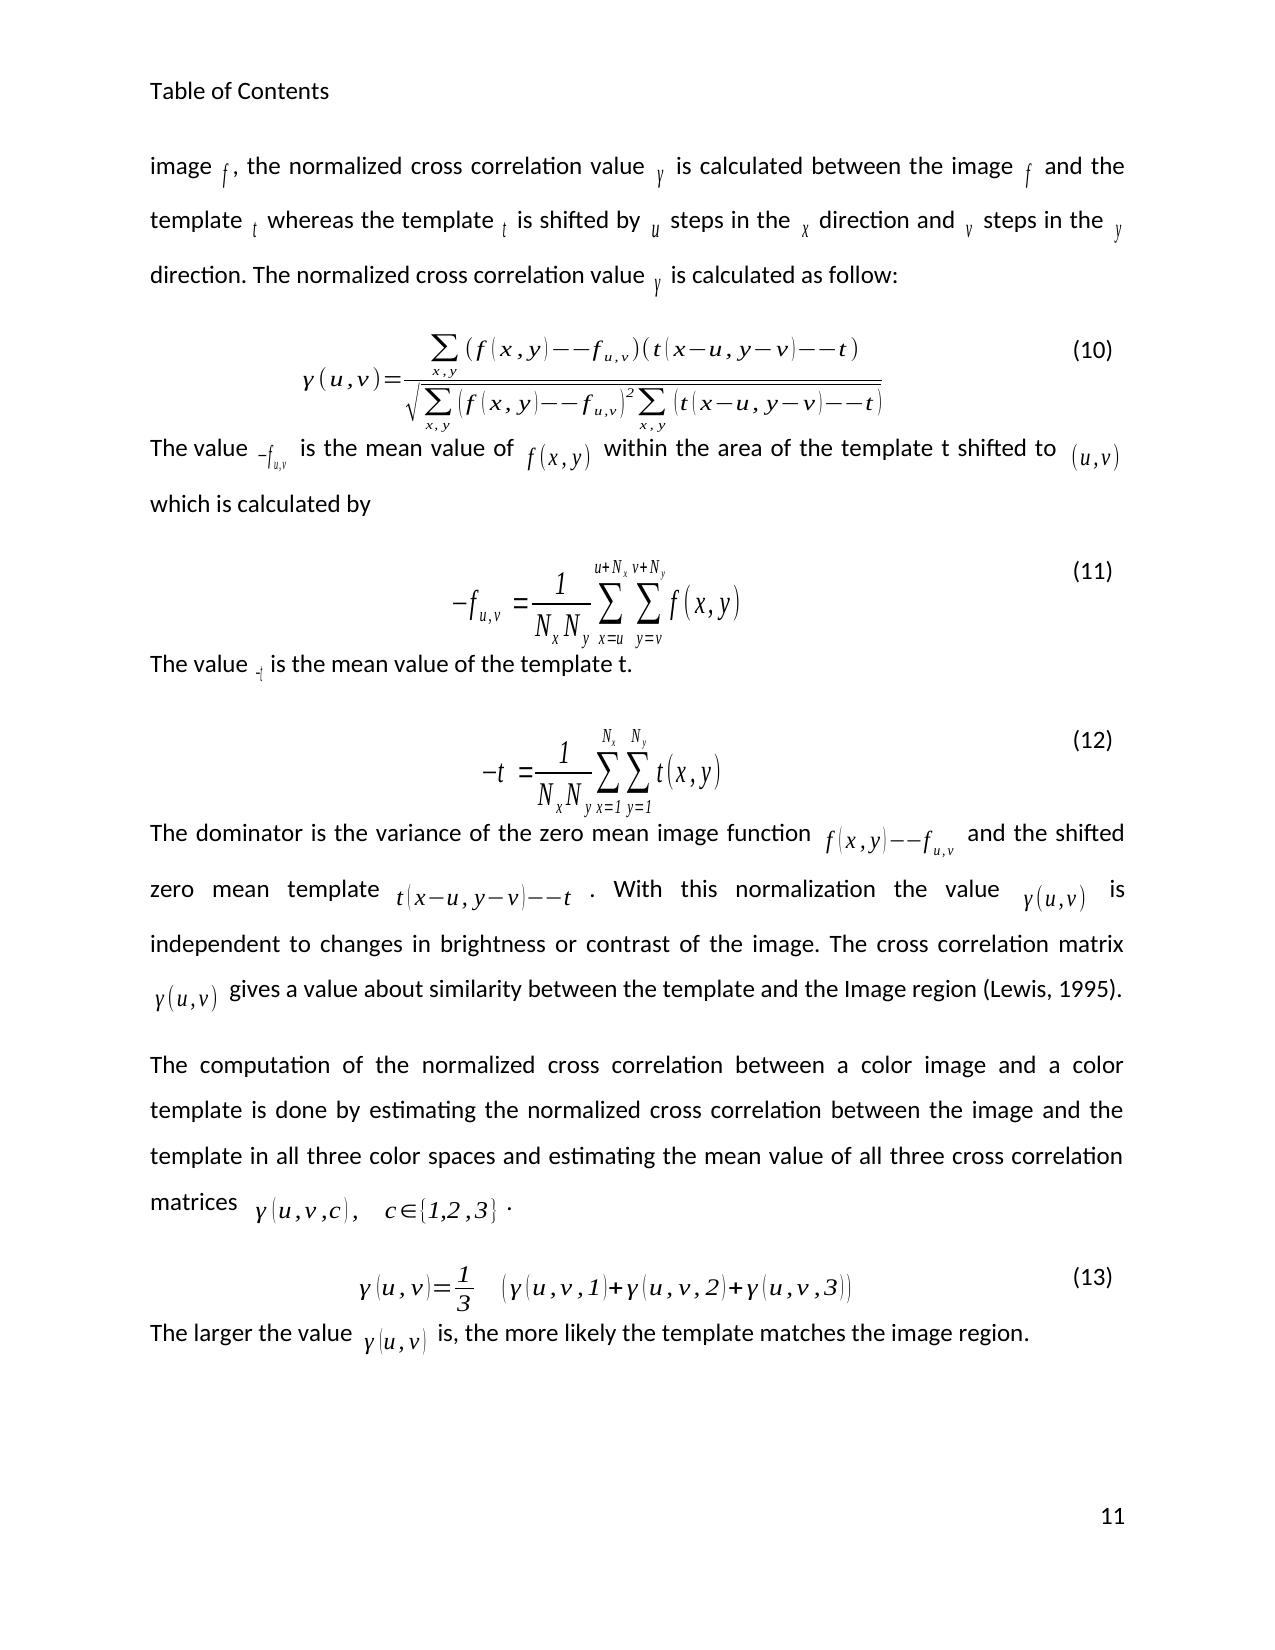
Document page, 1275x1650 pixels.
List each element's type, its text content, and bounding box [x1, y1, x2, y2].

text The larger the value is, the more likely the template matches the image region. [150, 1317, 1125, 1357]
table_header (10) [1061, 334, 1147, 432]
table_header (12) [1061, 724, 1147, 818]
table_header [150, 334, 1061, 432]
table_header [150, 1261, 1061, 1317]
table_header (13) [1061, 1261, 1147, 1317]
text The value is the mean value of within the area of the template t shifted to which is calculated by [150, 432, 1125, 519]
table_header [150, 555, 1061, 649]
text Template matching is a technique for finding regions in an image that matches a smaller image template. One approach of determining the position of a pattern in an image is based on the 2D normalized cross correlation. Let be the intensity value of an image at the point where, and is the image size of the image. The pattern is represented by a given template t of size. At each position in the image, the normalized cross correlation value is calculated between the image and the template whereas the template is shifted by steps in the direction and steps in the direction. The normalized cross correlation value is calculated as follow: [150, 150, 1125, 298]
table_header (11) [1061, 555, 1147, 649]
text The value is the mean value of the template t. [150, 649, 1125, 688]
text The dominator is the variance of the zero mean image function and the shifted zero mean template. With this normalization the value is independent to changes in brightness or contrast of the image. The cross correlation matrix gives a value about similarity between the template and the Image region (Lewis, 1995). [150, 818, 1125, 1013]
text The computation of the normalized cross correlation between a color image and a color template is done by estimating the normalized cross correlation between the image and the template in all three color spaces and estimating the mean value of all three cross correlation matrices. [150, 1049, 1125, 1225]
table_header [150, 724, 1061, 818]
